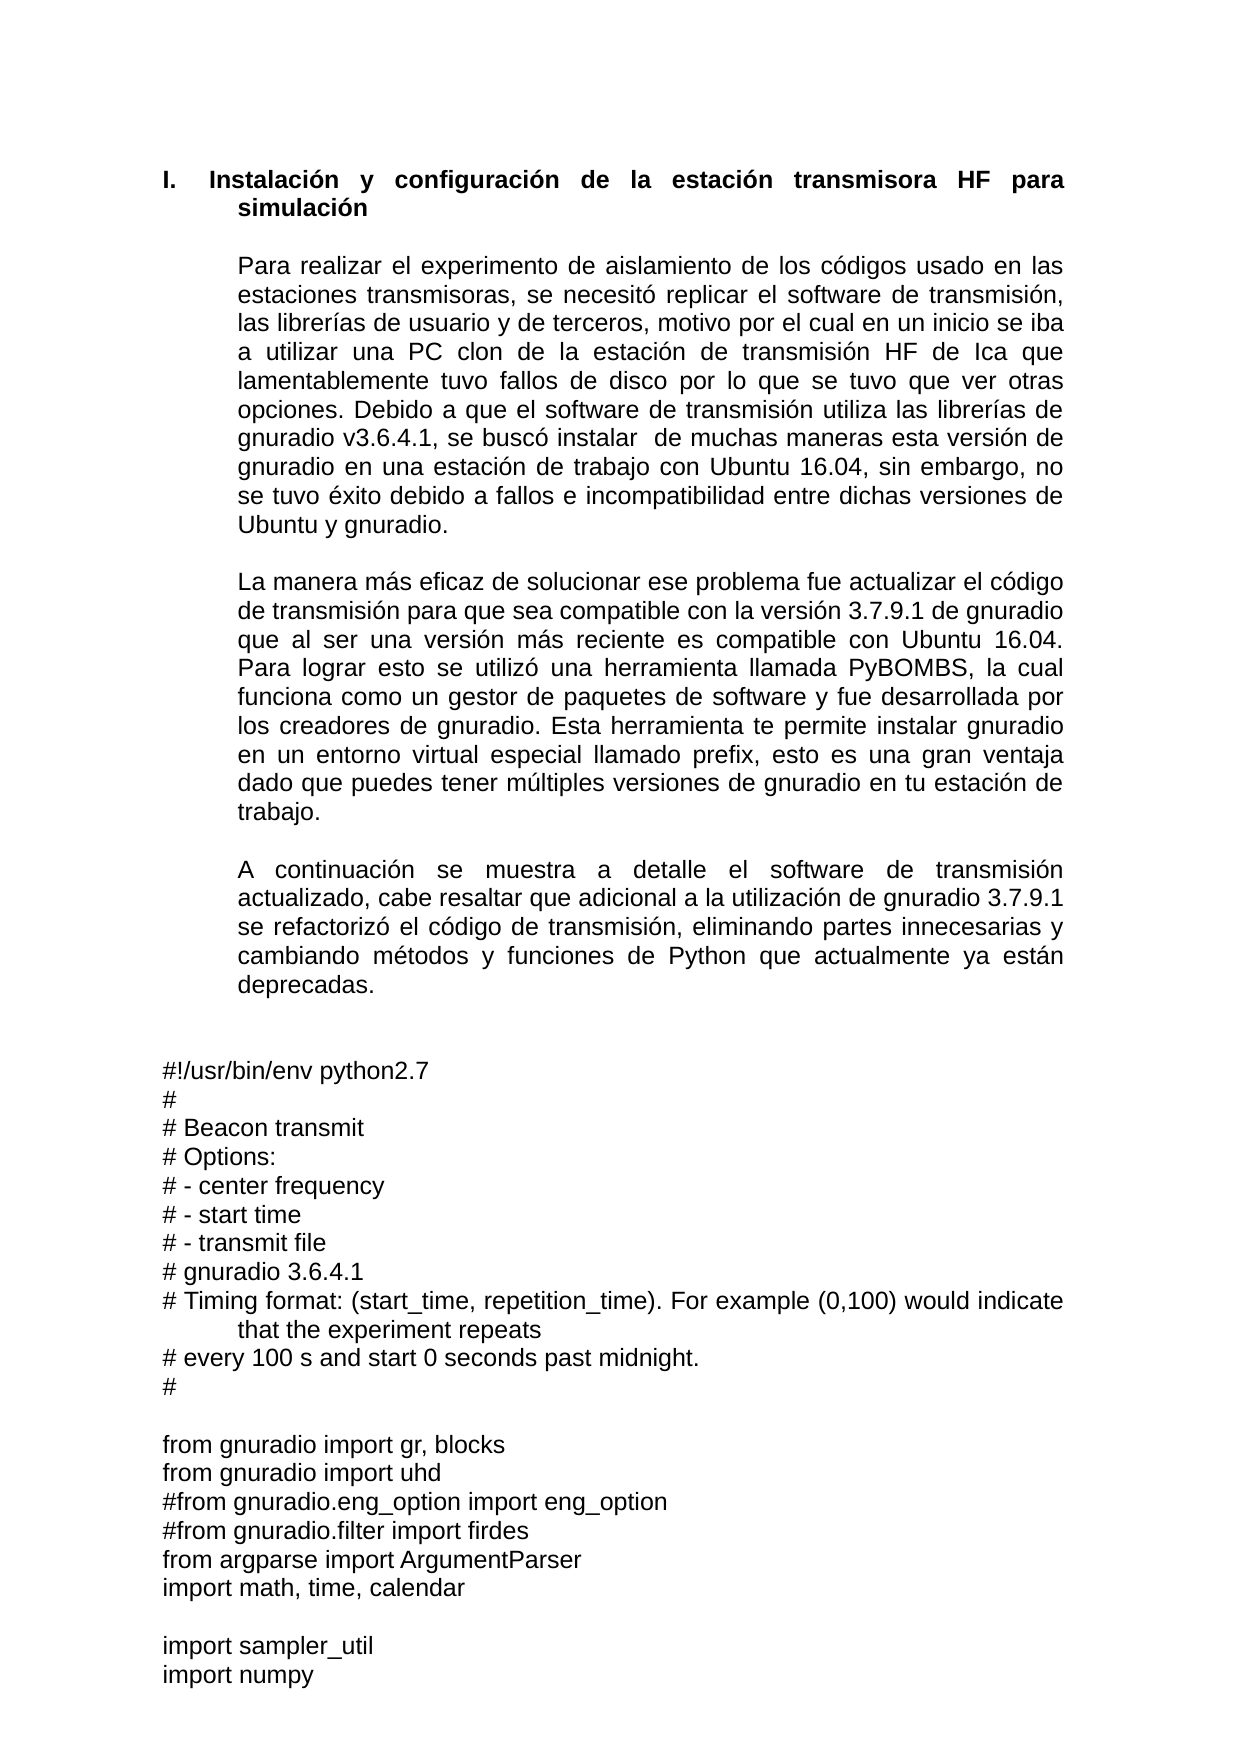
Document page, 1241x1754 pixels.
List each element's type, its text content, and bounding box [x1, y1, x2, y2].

text # Beacon transmit [162, 1113, 1065, 1142]
text import sampler_util [162, 1631, 1065, 1659]
text # [162, 1372, 1065, 1401]
text from argparse import ArgumentParser [162, 1544, 1065, 1573]
text # every 100 s and start 0 seconds past midnight. [162, 1343, 1065, 1372]
text # - start time [162, 1199, 1065, 1228]
text import math, time, calendar [162, 1573, 1065, 1602]
text #from gnuradio.eng_option import eng_option [162, 1487, 1065, 1516]
text #!/usr/bin/env python2.7 [162, 1056, 1065, 1084]
text from gnuradio import gr, blocks [162, 1429, 1065, 1458]
text A continuación se muestra a detalle el software de transmisión actualizado, cabe resaltar que adicional a la utilización de gnuradio 3.7.9.1 se refactorizó el código de transmisión, eliminando partes innecesarias y cambiando métodos y funciones de Python que actualmente ya están deprecadas. [162, 854, 1065, 998]
text # Options: [162, 1142, 1065, 1171]
text #from gnuradio.filter import firdes [162, 1516, 1065, 1544]
text import numpy [162, 1659, 1065, 1688]
text # [162, 1084, 1065, 1113]
text # - center frequency [162, 1171, 1065, 1199]
text from gnuradio import uhd [162, 1458, 1065, 1487]
text # gnuradio 3.6.4.1 [162, 1257, 1065, 1286]
list Para realizar el experimento de aislamiento de los códigos usado en las estaciones transmisoras, se necesitó replicar el software de transmisión, las librerías de usuario y de terceros, motivo por el cual en un inicio se iba a utilizar una PC clon de la estación de transmisión HF de Ica que lamentablemente tuvo fallos de disco por lo que se tuvo que ver otras opciones. Debido a que el software de transmisión utiliza las librerías de gnuradio v3.6.4.1, se buscó instalar de muchas maneras esta versión de gnuradio en una estación de trabajo con Ubuntu 16.04, sin embargo, no se tuvo éxito debido a fallos e incompatibilidad entre dichas versiones de Ubuntu y gnuradio. [162, 251, 1065, 538]
list Instalación y configuración de la estación transmisora HF para simulación [162, 164, 1065, 222]
text La manera más eficaz de solucionar ese problema fue actualizar el código de transmisión para que sea compatible con la versión 3.7.9.1 de gnuradio que al ser una versión más reciente es compatible con Ubuntu 16.04. Para lograr esto se utilizó una herramienta llamada PyBOMBS, la cual funciona como un gestor de paquetes de software y fue desarrollada por los creadores de gnuradio. Esta herramienta te permite instalar gnuradio en un entorno virtual especial llamado prefix, esto es una gran ventaja dado que puedes tener múltiples versiones de gnuradio en tu estación de trabajo. [162, 567, 1065, 826]
text # - transmit file [162, 1228, 1065, 1257]
text # Timing format: (start_time, repetition_time). For example (0,100) would indicate that the experiment repeats [162, 1286, 1065, 1343]
